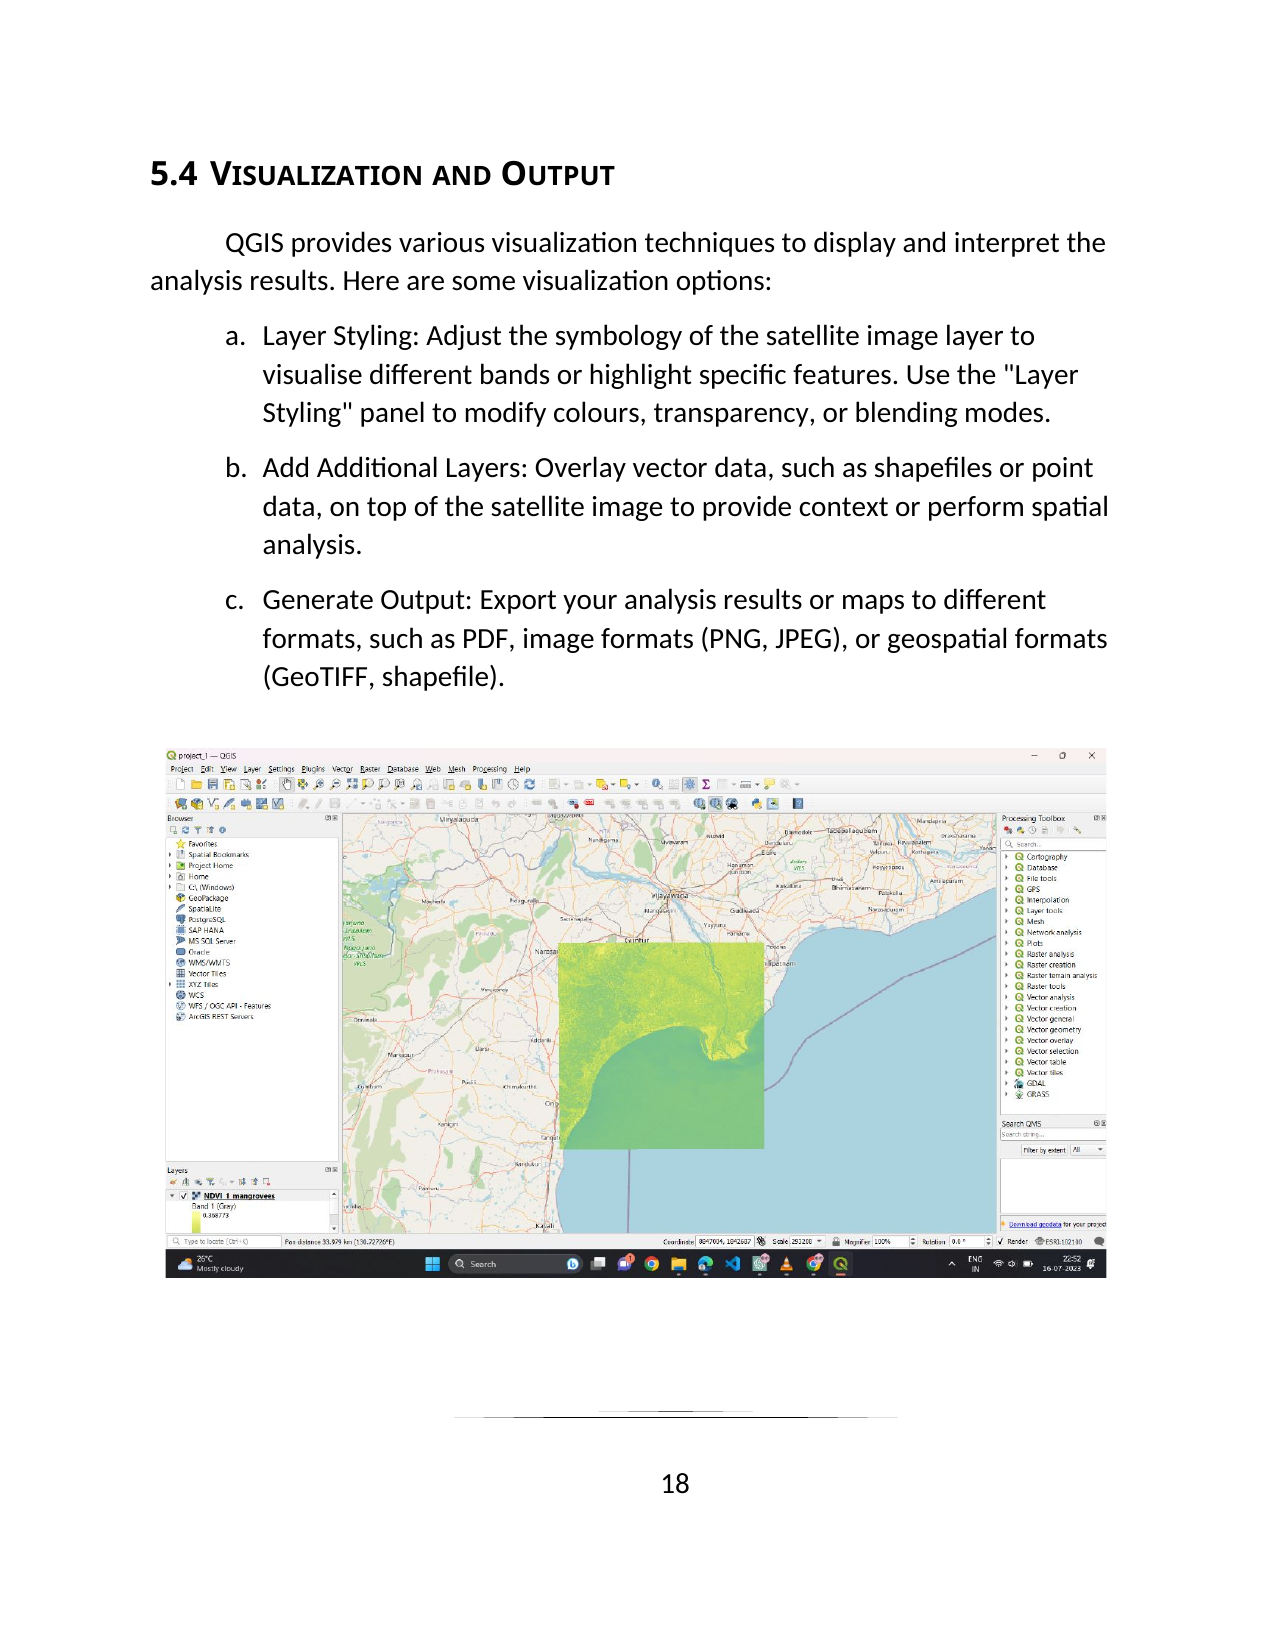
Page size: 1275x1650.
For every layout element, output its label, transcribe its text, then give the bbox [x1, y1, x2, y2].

list Add Additional Layers: Overlay vector data, such as shapefiles or point data, on top of the satellite image to provide context or perform spatial analysis. [225, 449, 1125, 562]
list Layer Styling: Adjust the symbology of the satellite image layer to visualise different bands or highlight specific features. Use the "Layer Styling" panel to modify colours, transparency, or blending modes. [225, 317, 1125, 430]
picture [165, 748, 1107, 1278]
subtitle Visualization and Output [150, 150, 1125, 195]
text QGIS provides various visualization techniques to display and interpret the analysis results. Here are some visualization options: [150, 224, 1125, 298]
list Generate Output: Export your analysis results or maps to different formats, such as PDF, image formats (PNG, JPEG), or geospatial formats (GeoTIFF, shapefile). [225, 581, 1125, 694]
